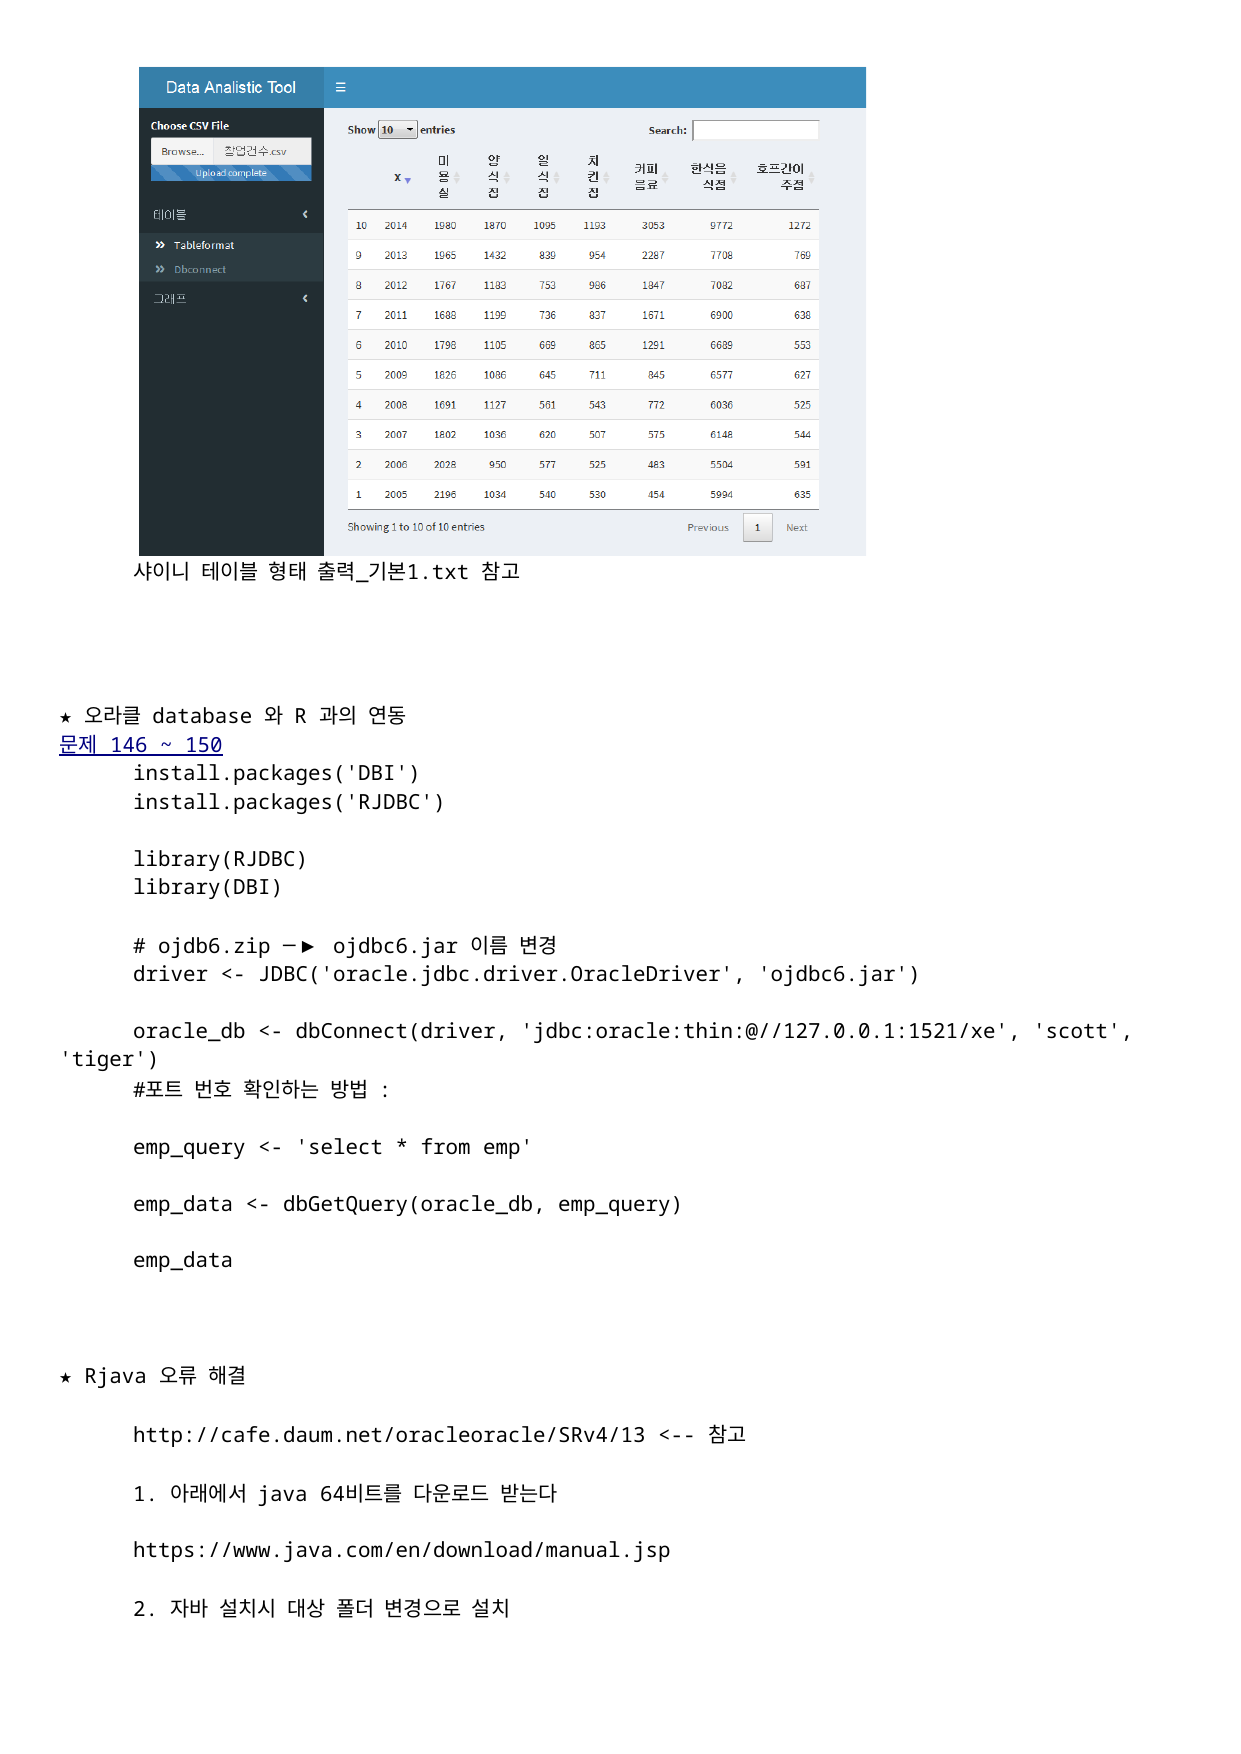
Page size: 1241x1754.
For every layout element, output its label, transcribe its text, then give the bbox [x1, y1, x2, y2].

text # ojdb6.zip ─▶ ojdbc6.jar 이름 변경 [59, 929, 1181, 959]
text emp_query <- 'select * from emp' [59, 1132, 1181, 1160]
text https://www.java.com/en/download/manual.jsp [59, 1536, 1181, 1564]
text 1. 아래에서 java 64비트를 다운로드 받는다 [59, 1477, 1181, 1507]
text install.packages('RJDBC') [59, 787, 1181, 815]
text oracle_db <- dbConnect(driver, 'jdbc:oracle:thin:@//127.0.0.1:1521/xe', 'scott', 'tiger') [59, 1016, 1181, 1073]
text #포트 번호 확인하는 방법 : [59, 1073, 1181, 1103]
picture [139, 66, 867, 556]
text http://cafe.daum.net/oracleoracle/SRv4/13 <-- 참고 [59, 1418, 1181, 1448]
text ★ 오라클 database 와 R 과의 연동 [59, 699, 1181, 730]
text 문제 146 ~ 150 [59, 730, 1181, 758]
text library(RJDBC) [59, 844, 1181, 872]
text install.packages('DBI') [59, 758, 1181, 787]
text ★ Rjava 오류 해결 [59, 1359, 1181, 1389]
text 샤이니 테이블 형태 출력_기본1.txt 참고 [59, 59, 1181, 586]
text emp_data [59, 1246, 1181, 1274]
text library(DBI) [59, 872, 1181, 901]
text 2. 자바 설치시 대상 폴더 변경으로 설치 [59, 1592, 1181, 1623]
text emp_data <- dbGetQuery(oracle_db, emp_query) [59, 1189, 1181, 1217]
text driver <- JDBC('oracle.jdbc.driver.OracleDriver', 'ojdbc6.jar') [59, 959, 1181, 988]
